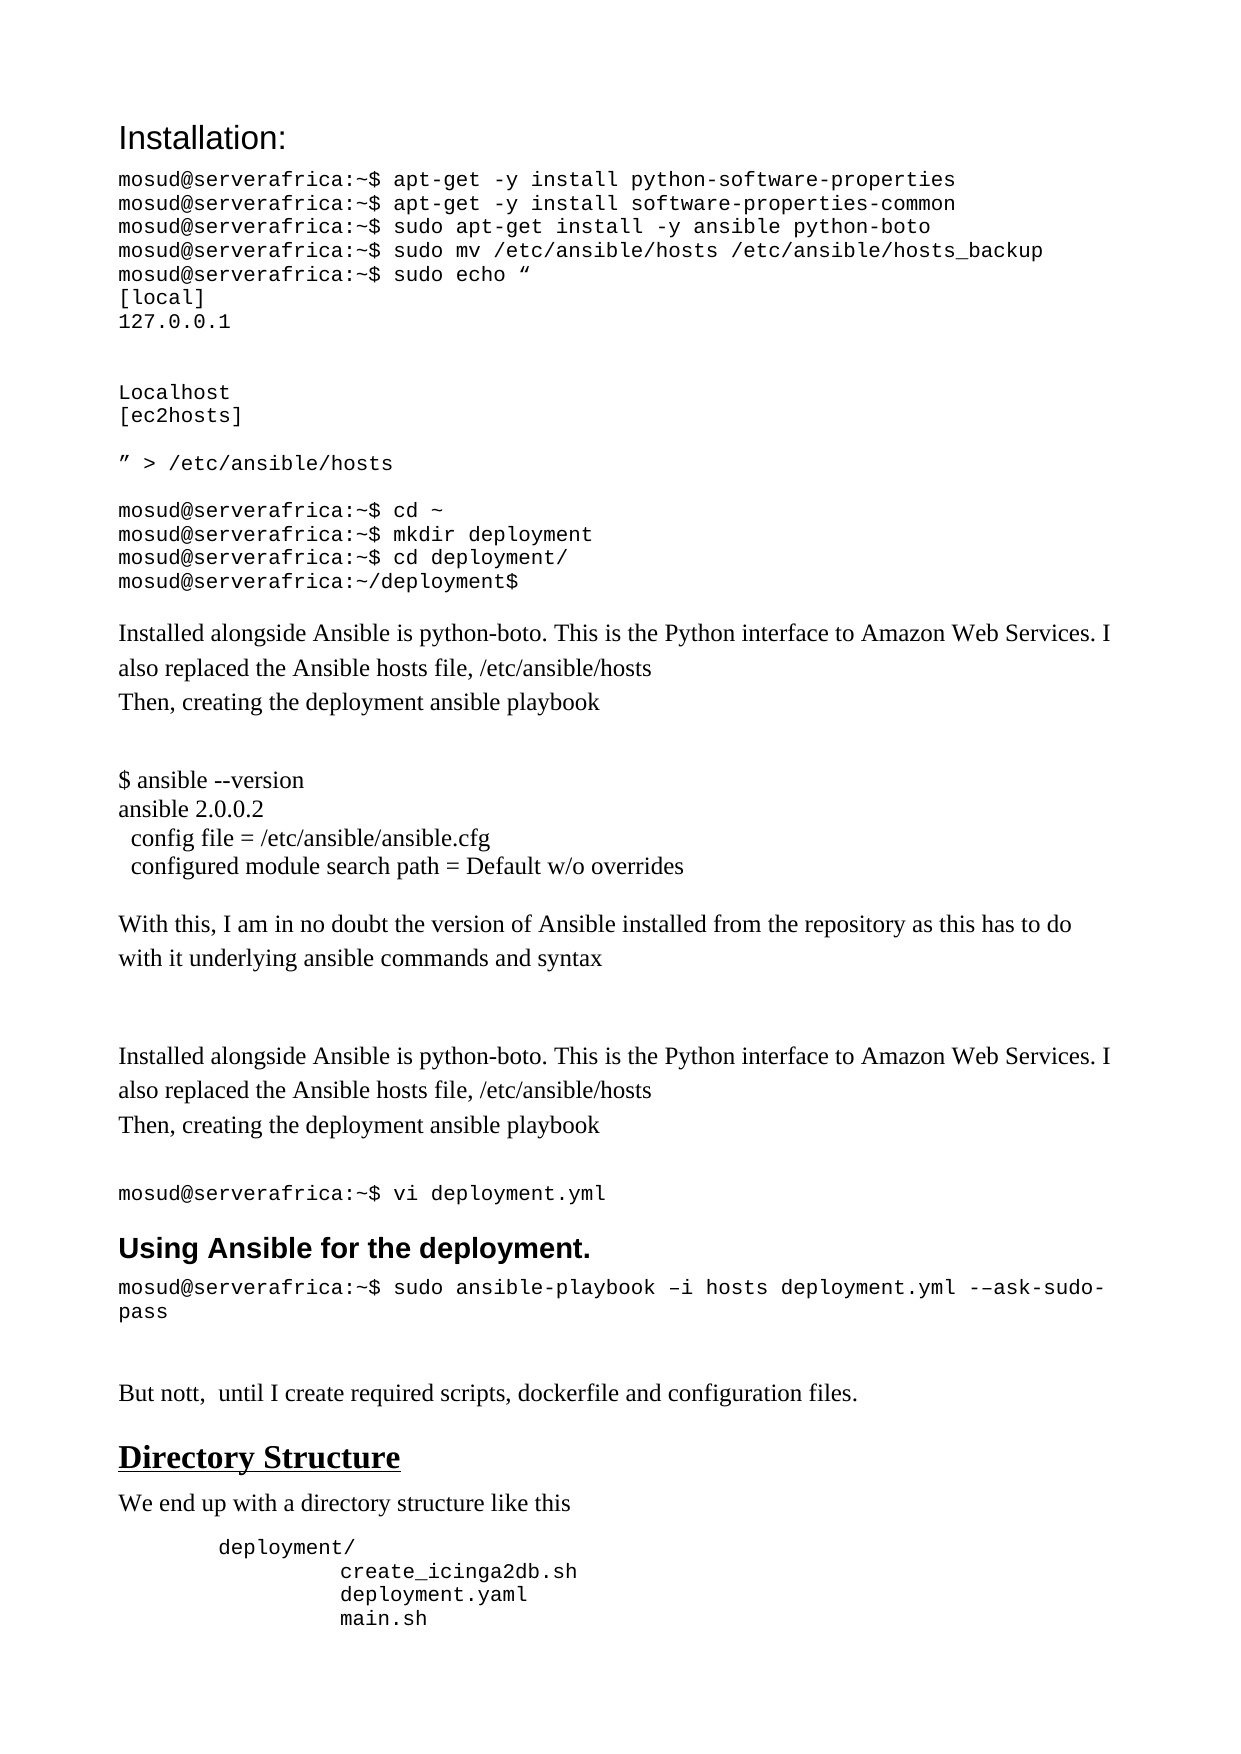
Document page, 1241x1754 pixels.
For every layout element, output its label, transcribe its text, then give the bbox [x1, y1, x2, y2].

subtitle Installation: [118, 118, 1122, 157]
text mosud@serverafrica:~$ apt-get -y install python-software-properties [118, 169, 1122, 193]
text [local] [118, 287, 1122, 311]
subtitle Directory Structure [118, 1437, 1122, 1476]
text deployment/ [118, 1537, 1122, 1561]
text mosud@serverafrica:~$ vi deployment.yml [118, 1183, 1122, 1206]
text Installed alongside Ansible is python-boto. This is the Python interface to Amazon Web Services. I also replaced the Ansible hosts file, /etc/ansible/hosts Then, creating the deployment ansible playbook [118, 1041, 1122, 1139]
text With this, I am in no doubt the version of Ansible installed from the repository as this has to do with it underlying ansible commands and syntax [118, 909, 1122, 972]
text mosud@serverafrica:~$ sudo echo “ [118, 264, 1122, 287]
subtitle Using Ansible for the deployment. [118, 1231, 1122, 1265]
text mosud@serverafrica:~$ sudo ansible-playbook –i hosts deployment.yml -–ask-sudo-pass [118, 1277, 1122, 1325]
text Installed alongside Ansible is python-boto. This is the Python interface to Amazon Web Services. I also replaced the Ansible hosts file, /etc/ansible/hosts Then, creating the deployment ansible playbook [118, 618, 1122, 716]
text mosud@serverafrica:~$ apt-get -y install software-properties-common [118, 193, 1122, 216]
text mosud@serverafrica:~$ mkdir deployment [118, 524, 1122, 547]
text $ ansible --version [118, 765, 1122, 794]
text Localhost [118, 382, 1122, 406]
text But nott, until I create required scripts, dockerfile and configuration files. [118, 1378, 1122, 1407]
text mosud@serverafrica:~$ sudo mv /etc/ansible/hosts /etc/ansible/hosts_backup [118, 240, 1122, 264]
text mosud@serverafrica:~/deployment$ [118, 571, 1122, 595]
text ” > /etc/ansible/hosts [118, 453, 1122, 476]
text We end up with a directory structure like this [118, 1488, 1122, 1517]
text deployment.yaml [118, 1584, 1122, 1608]
text mosud@serverafrica:~$ cd ~ [118, 500, 1122, 524]
text [ec2hosts] [118, 406, 1122, 429]
text mosud@serverafrica:~$ cd deployment/ [118, 547, 1122, 571]
text configured module search path = Default w/o overrides [118, 851, 1122, 880]
text config file = /etc/ansible/ansible.cfg [118, 823, 1122, 851]
text mosud@serverafrica:~$ sudo apt-get install -y ansible python-boto [118, 216, 1122, 240]
text 127.0.0.1 [118, 311, 1122, 334]
text main.sh [118, 1608, 1122, 1632]
text ansible 2.0.0.2 [118, 794, 1122, 823]
text create_icinga2db.sh [118, 1561, 1122, 1584]
